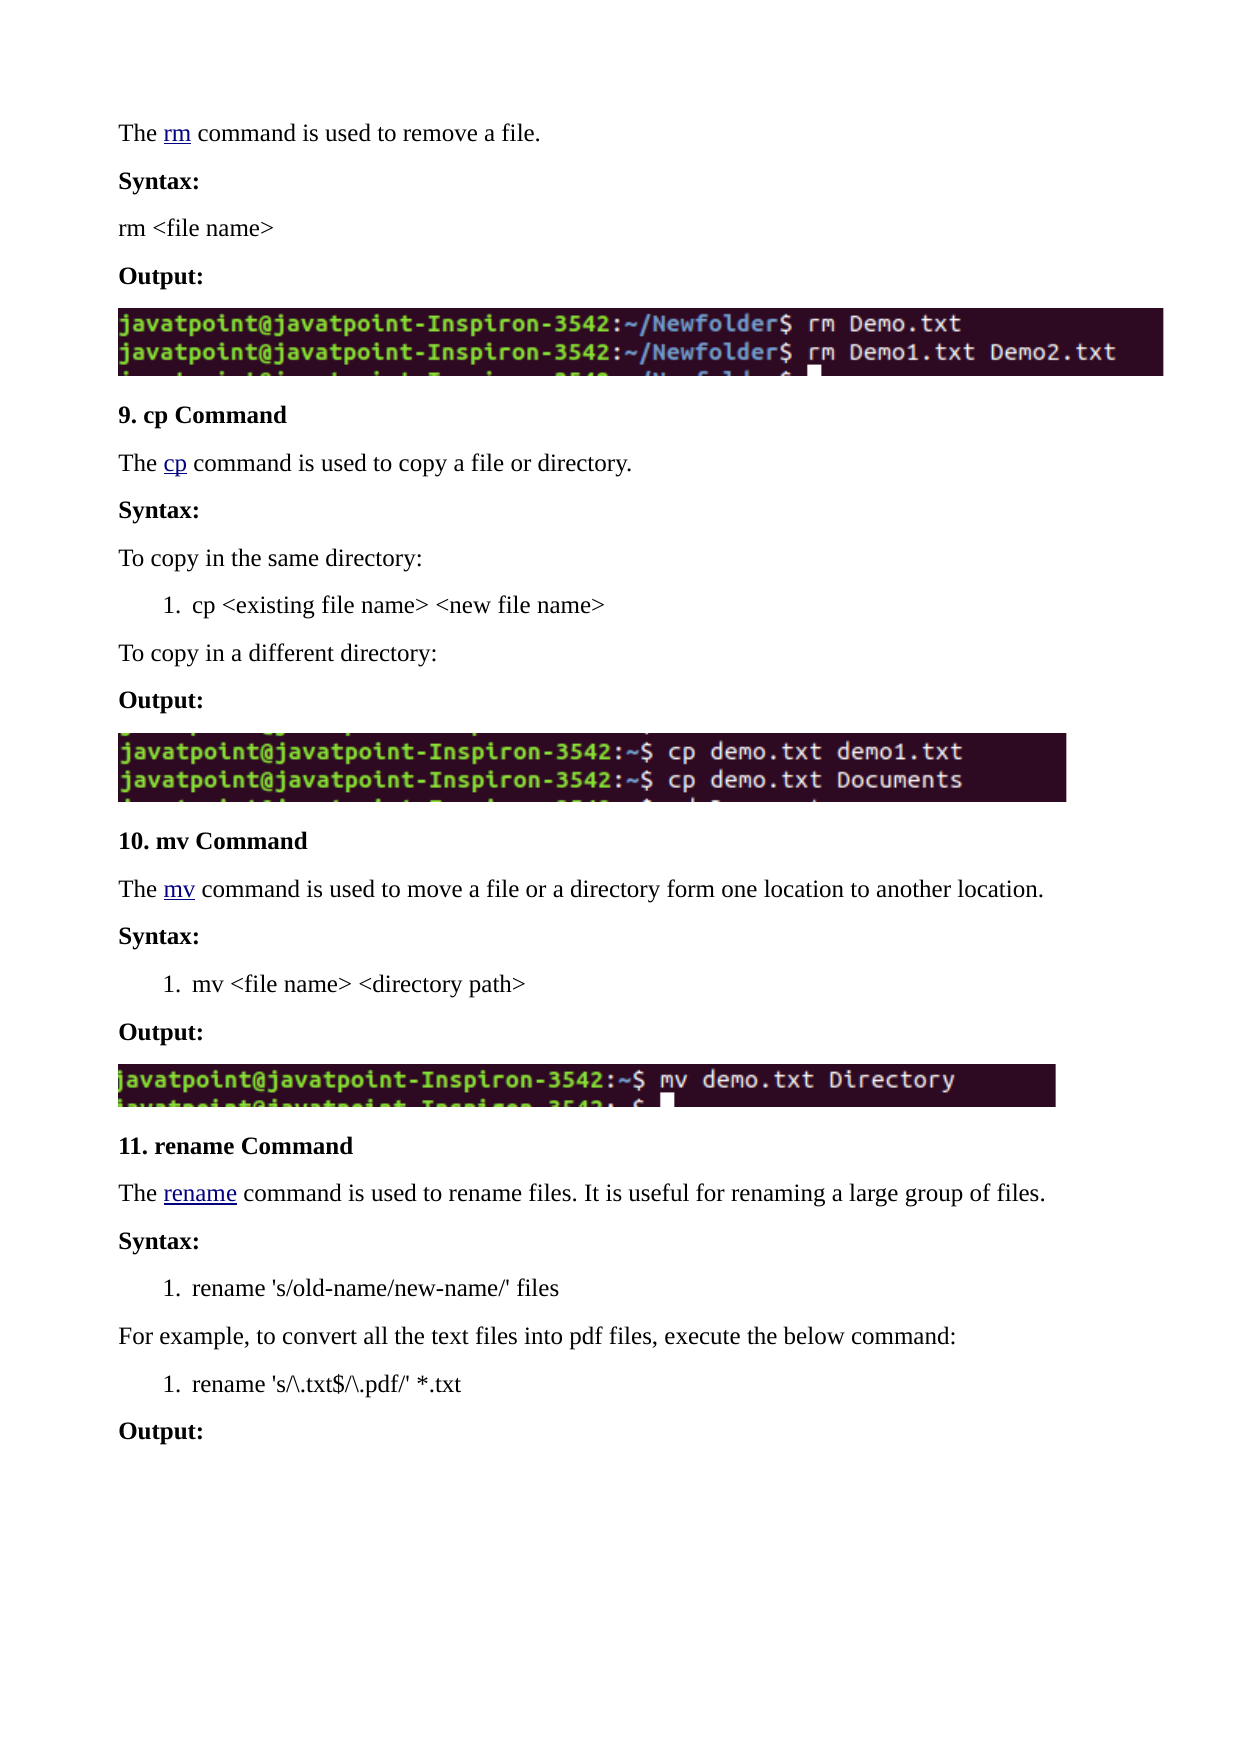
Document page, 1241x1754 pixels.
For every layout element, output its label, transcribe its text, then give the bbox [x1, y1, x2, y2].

list rename 's/old-name/new-name/' files [162, 1273, 1122, 1302]
picture [118, 1064, 1056, 1107]
list cp <existing file name> <new file name> [162, 590, 1122, 619]
text 11. rename Command [118, 1131, 1122, 1159]
text The mv command is used to move a file or a directory form one location to another location. [118, 874, 1122, 903]
text Syntax: [118, 921, 1122, 950]
text The rename command is used to rename files. It is useful for renaming a large group of files. [118, 1178, 1122, 1207]
text The rm command is used to remove a file. [118, 118, 1122, 147]
text Output: [118, 686, 1122, 714]
text Output: [118, 261, 1122, 290]
text Syntax: [118, 495, 1122, 524]
text 9. cp Command [118, 400, 1122, 429]
text To copy in the same directory: [118, 543, 1122, 572]
text To copy in a different directory: [118, 638, 1122, 667]
text 10. mv Command [118, 826, 1122, 855]
list mv <file name> <directory path> [162, 969, 1122, 998]
picture [118, 733, 1067, 802]
text Syntax: [118, 166, 1122, 194]
text For example, to convert all the text files into pdf files, execute the below command: [118, 1321, 1122, 1350]
picture [118, 308, 1164, 376]
list rename 's/\.txt$/\.pdf/' *.txt [162, 1369, 1122, 1397]
text Syntax: [118, 1226, 1122, 1255]
text The cp command is used to copy a file or directory. [118, 448, 1122, 476]
text Output: [118, 1017, 1122, 1045]
text Output: [118, 1416, 1122, 1445]
text rm <file name> [118, 213, 1122, 242]
